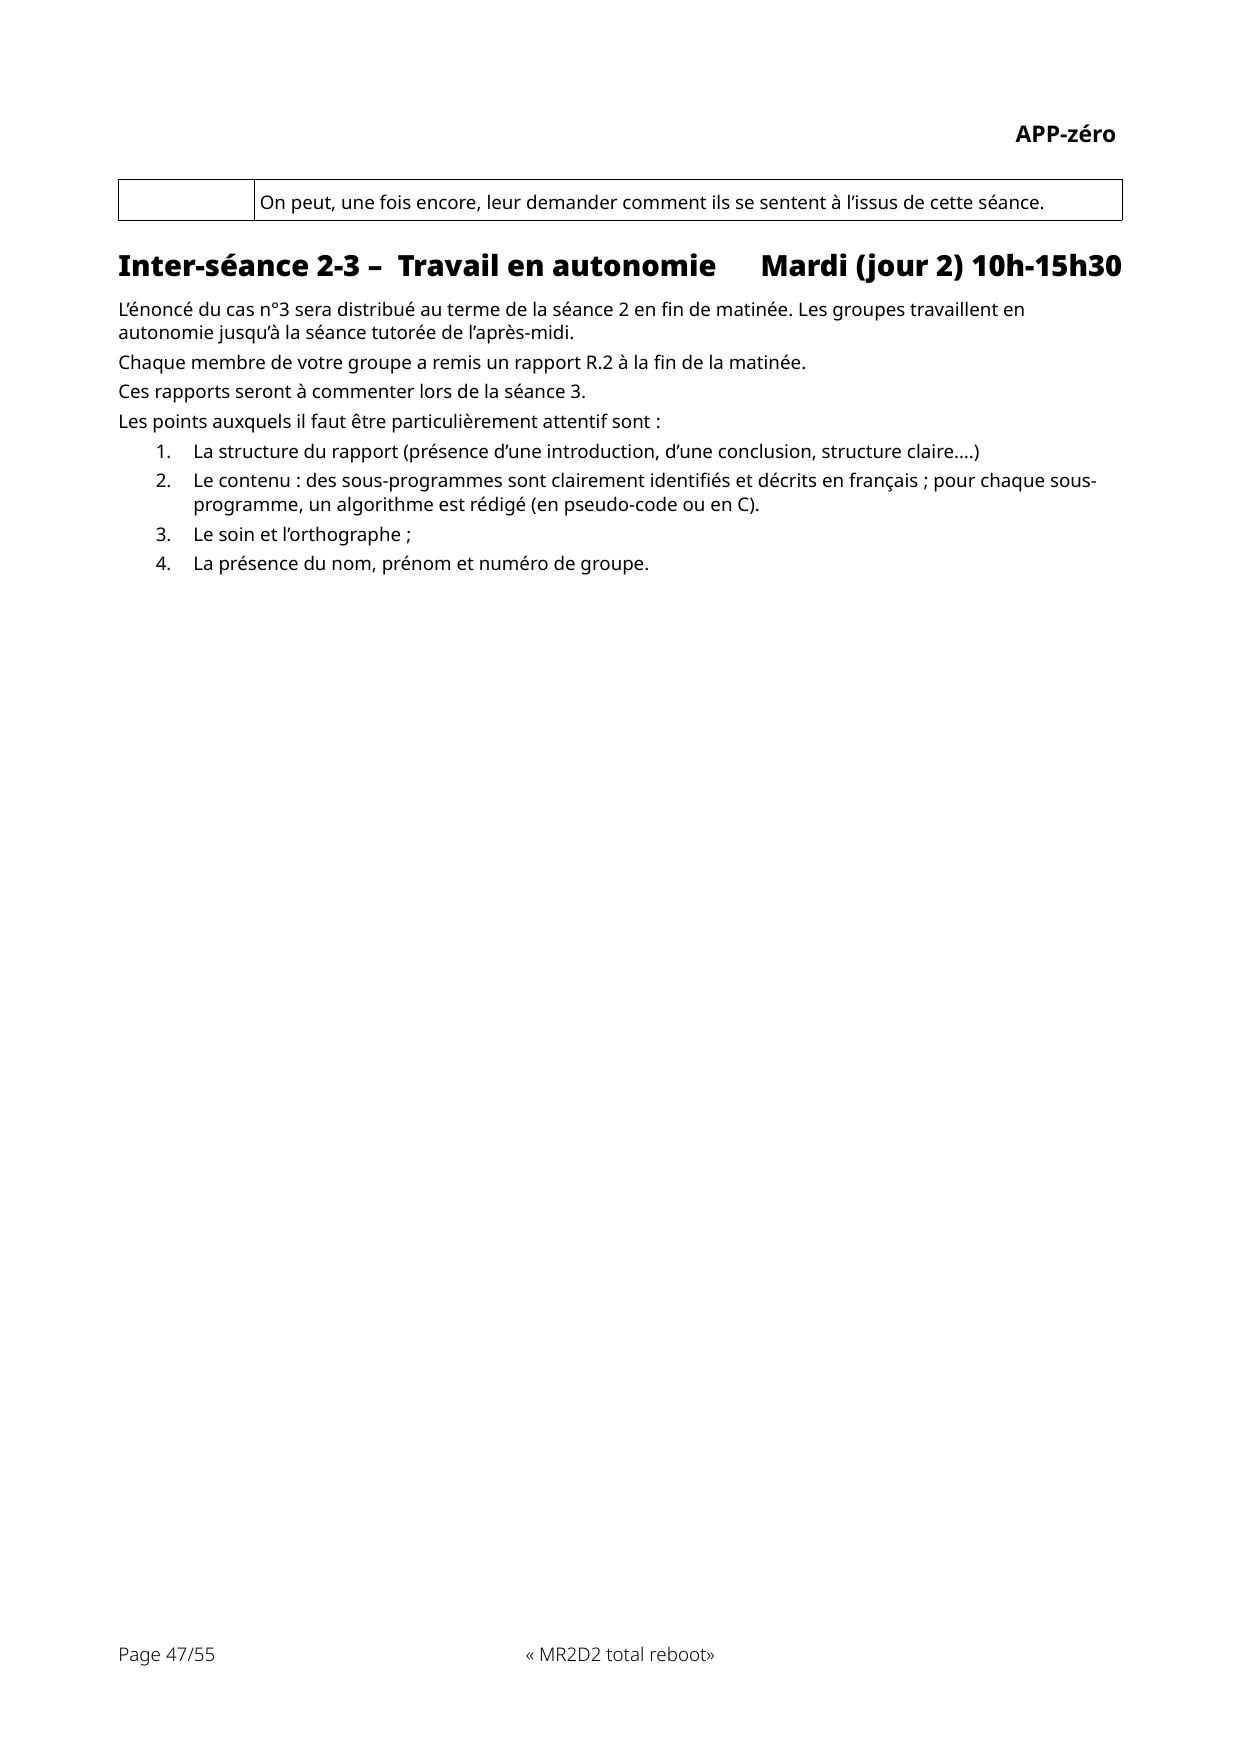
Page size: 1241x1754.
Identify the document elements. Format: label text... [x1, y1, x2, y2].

table_cell [119, 180, 254, 220]
text Chaque membre de votre groupe a remis un rapport R.2 à la fin de la matinée. [118, 351, 1122, 374]
text Ces rapports seront à commenter lors de la séance 3. [118, 380, 1122, 404]
list La structure du rapport (présence d’une introduction, d’une conclusion, structure claire….) [156, 439, 1122, 463]
table_cell - 70’- 80’ - Clôturez la séance en indiquant au groupe qu’ils ont un devoir individuel à faire (rapport R.2), et qu’ils devront le rendre Vendredi en fin de matinée à 12h. Prenez également le temps de parcourir avec eux le squelette du rapport R.2 (page 22), en insistant bien sur le fait que ce n’est qu’une suggestion. On peut, une fois encore, leur demander comment ils se sentent à l’issus de cette séance. [255, 180, 1122, 220]
list Le contenu : des sous-programmes sont clairement identifiés et décrits en français ; pour chaque sous-programme, un algorithme est rédigé (en pseudo-code ou en C). [156, 469, 1122, 516]
subtitle Inter-séance 2-3 – Travail en autonomie Mardi (jour 2) 10h-15h30 [118, 245, 1122, 285]
list La présence du nom, prénom et numéro de groupe. [156, 552, 1122, 575]
list Le soin et l’orthographe ; [156, 522, 1122, 546]
text L’énoncé du cas n°3 sera distribué au terme de la séance 2 en fin de matinée. Les groupes travaillent en autonomie jusqu’à la séance tutorée de l’après-midi. [118, 297, 1122, 344]
text Les points auxquels il faut être particulièrement attentif sont : [118, 410, 1122, 433]
